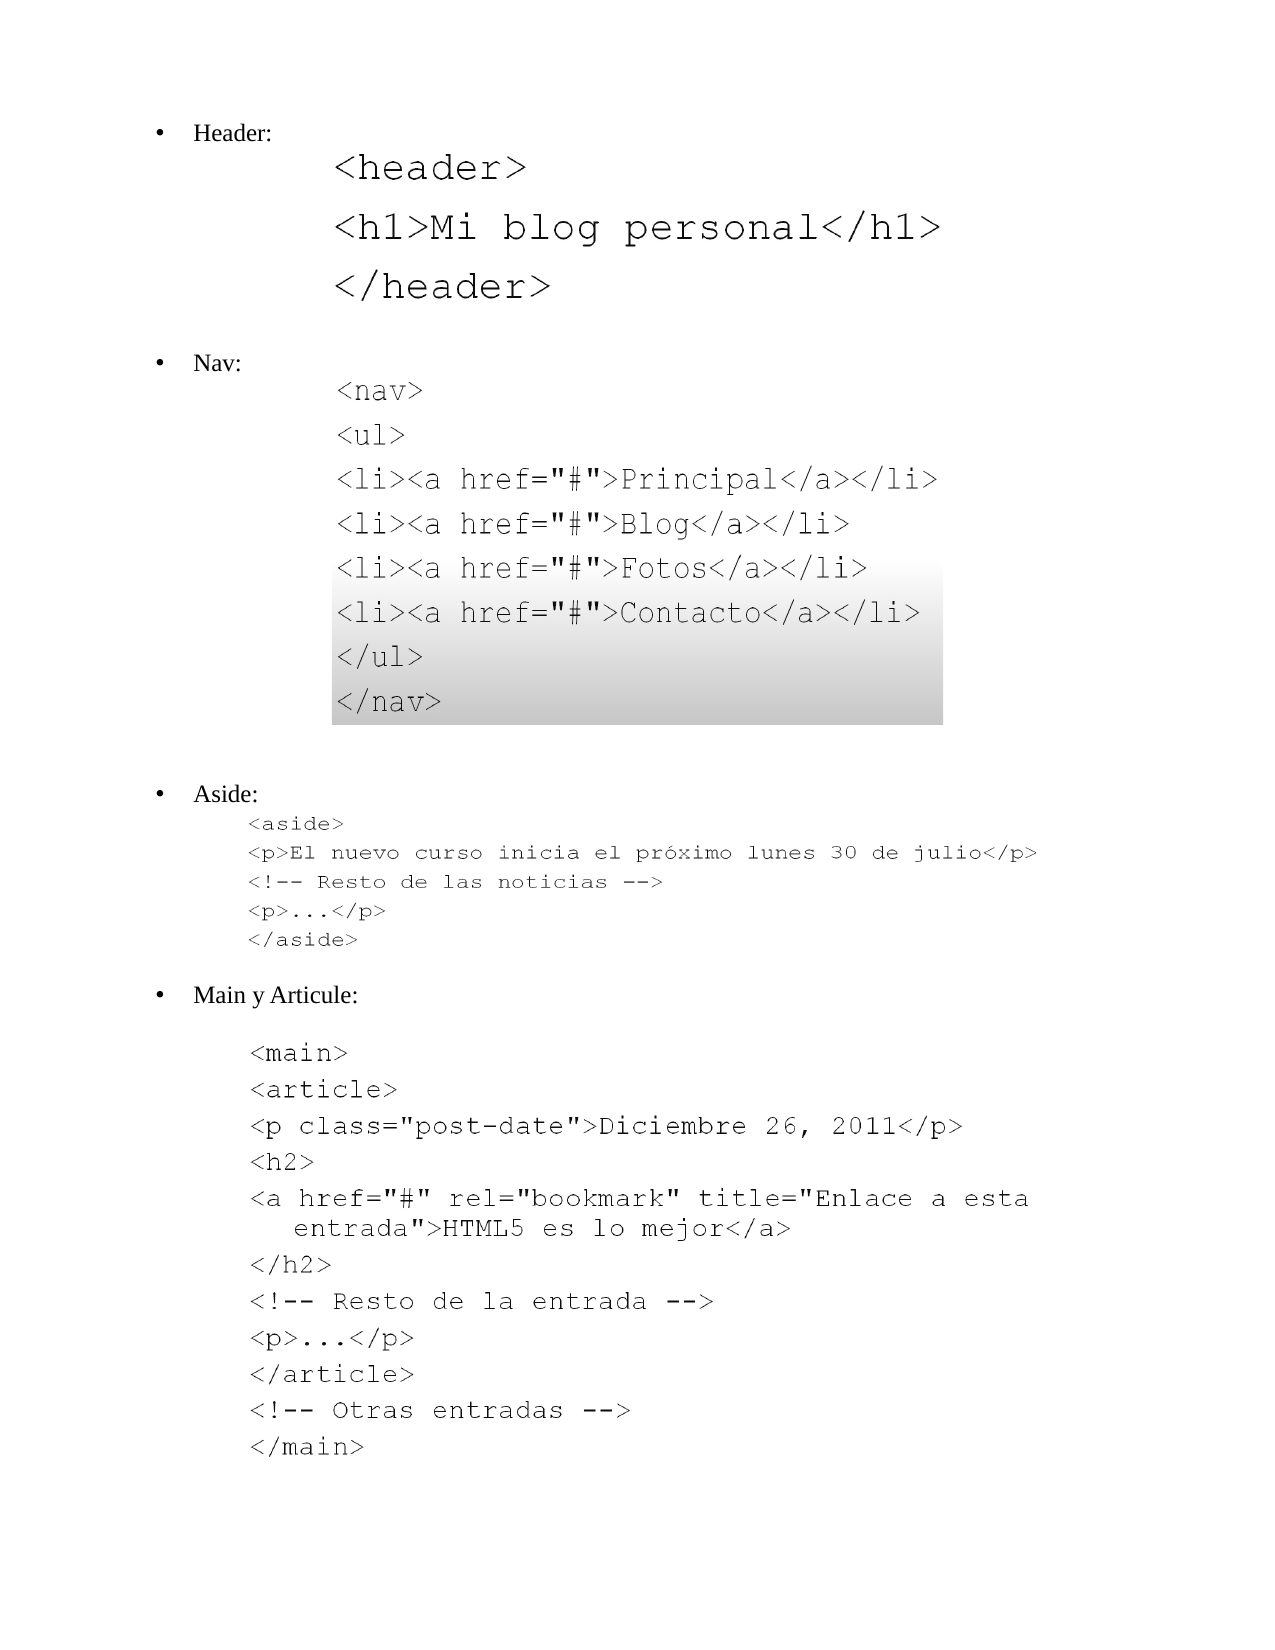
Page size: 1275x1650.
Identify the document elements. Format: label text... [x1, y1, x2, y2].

picture [240, 1038, 1035, 1472]
picture [323, 146, 952, 311]
list Aside: [156, 779, 1157, 808]
list Main y Articule: [156, 981, 1157, 1009]
list Header: [156, 118, 1157, 147]
picture [238, 808, 1037, 959]
picture [331, 376, 944, 725]
list Nav: [156, 348, 1157, 377]
